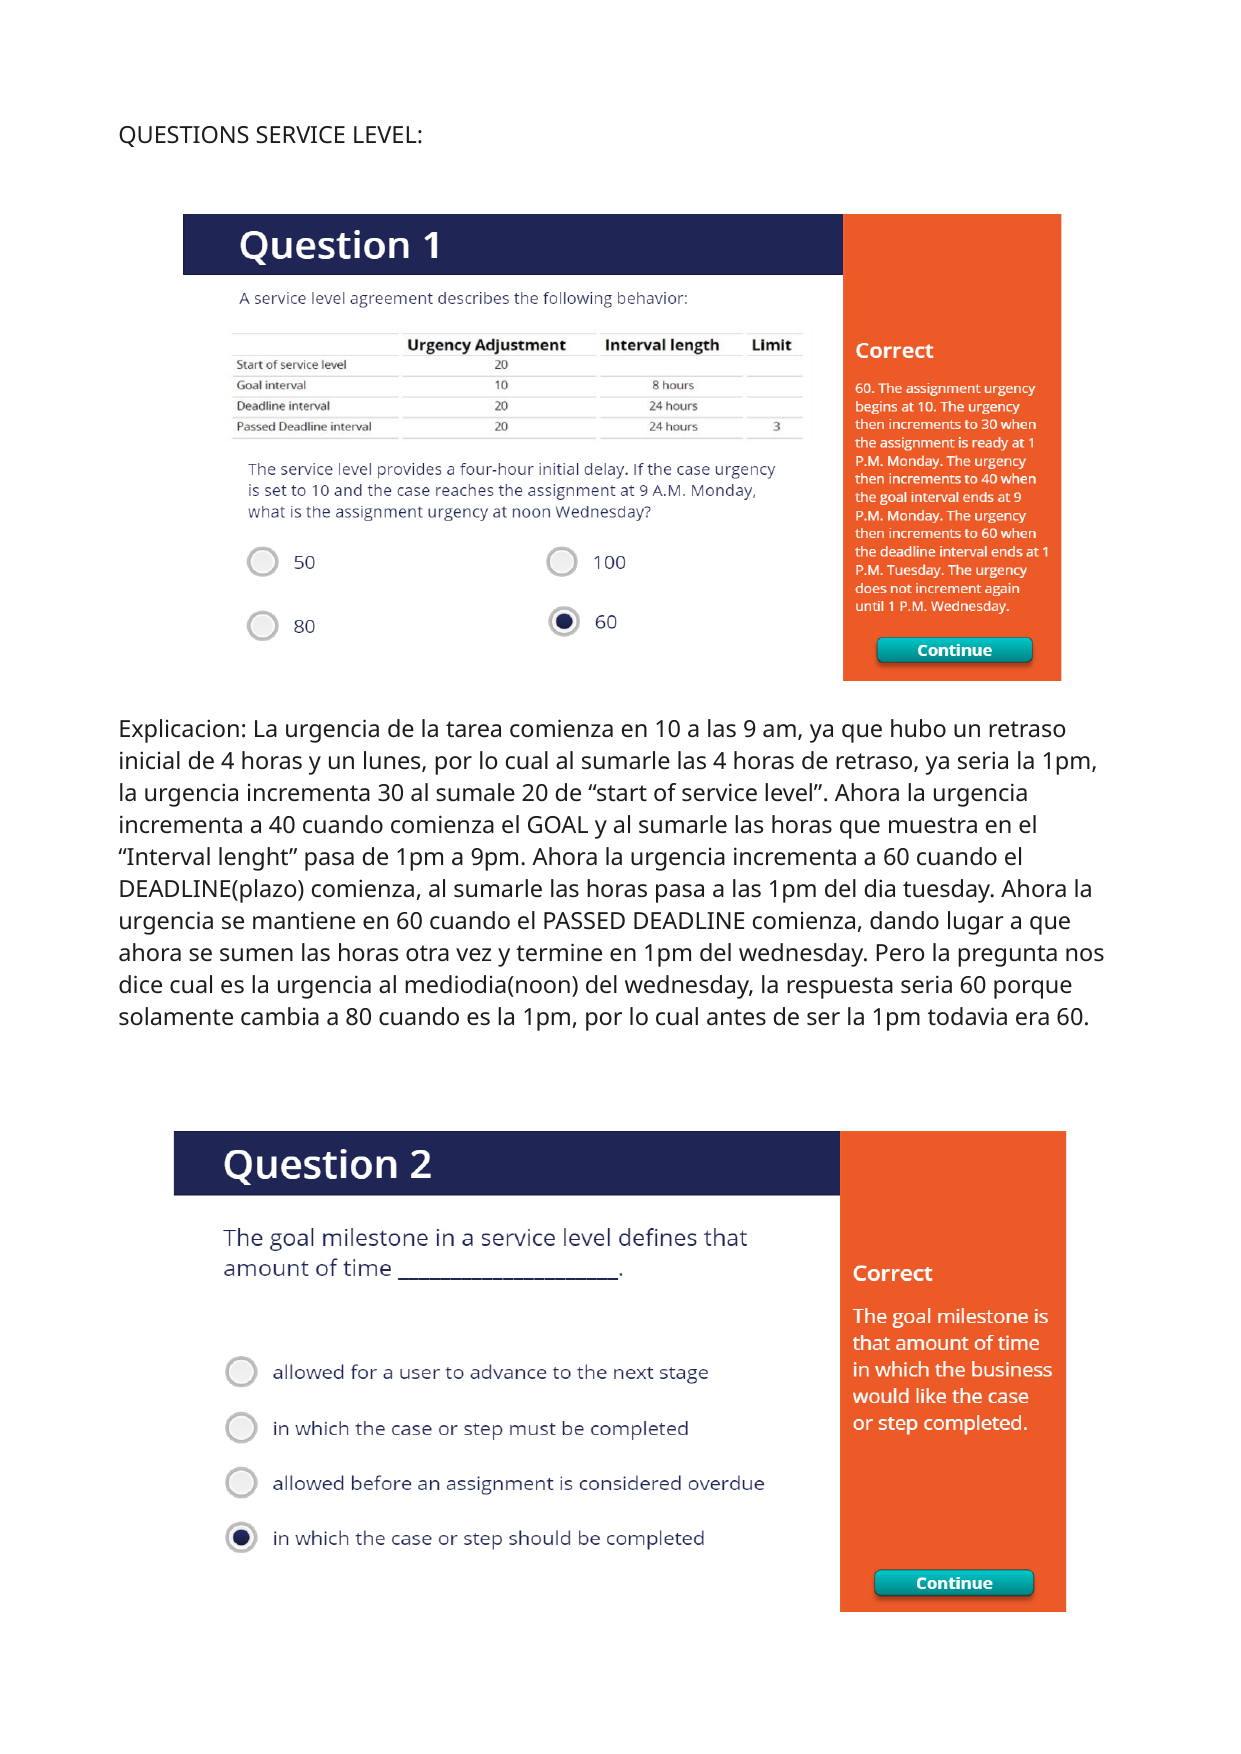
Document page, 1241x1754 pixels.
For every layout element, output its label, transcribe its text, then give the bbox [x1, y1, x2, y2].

text QUESTIONS SERVICE LEVEL: [118, 118, 1122, 150]
text Explicacion: La urgencia de la tarea comienza en 10 a las 9 am, ya que hubo un retraso inicial de 4 horas y un lunes, por lo cual al sumarle las 4 horas de retraso, ya seria la 1pm, la urgencia incrementa 30 al sumale 20 de “start of service level”. Ahora la urgencia incrementa a 40 cuando comienza el GOAL y al sumarle las horas que muestra en el “Interval lenght” pasa de 1pm a 9pm. Ahora la urgencia incrementa a 60 cuando el DEADLINE(plazo) comienza, al sumarle las horas pasa a las 1pm del dia tuesday. Ahora la urgencia se mantiene en 60 cuando el PASSED DEADLINE comienza, dando lugar a que ahora se sumen las horas otra vez y termine en 1pm del wednesday. Pero la pregunta nos dice cual es la urgencia al mediodia(noon) del wednesday, la respuesta seria 60 porque solamente cambia a 80 cuando es la 1pm, por lo cual antes de ser la 1pm todavia era 60. [118, 712, 1122, 1032]
